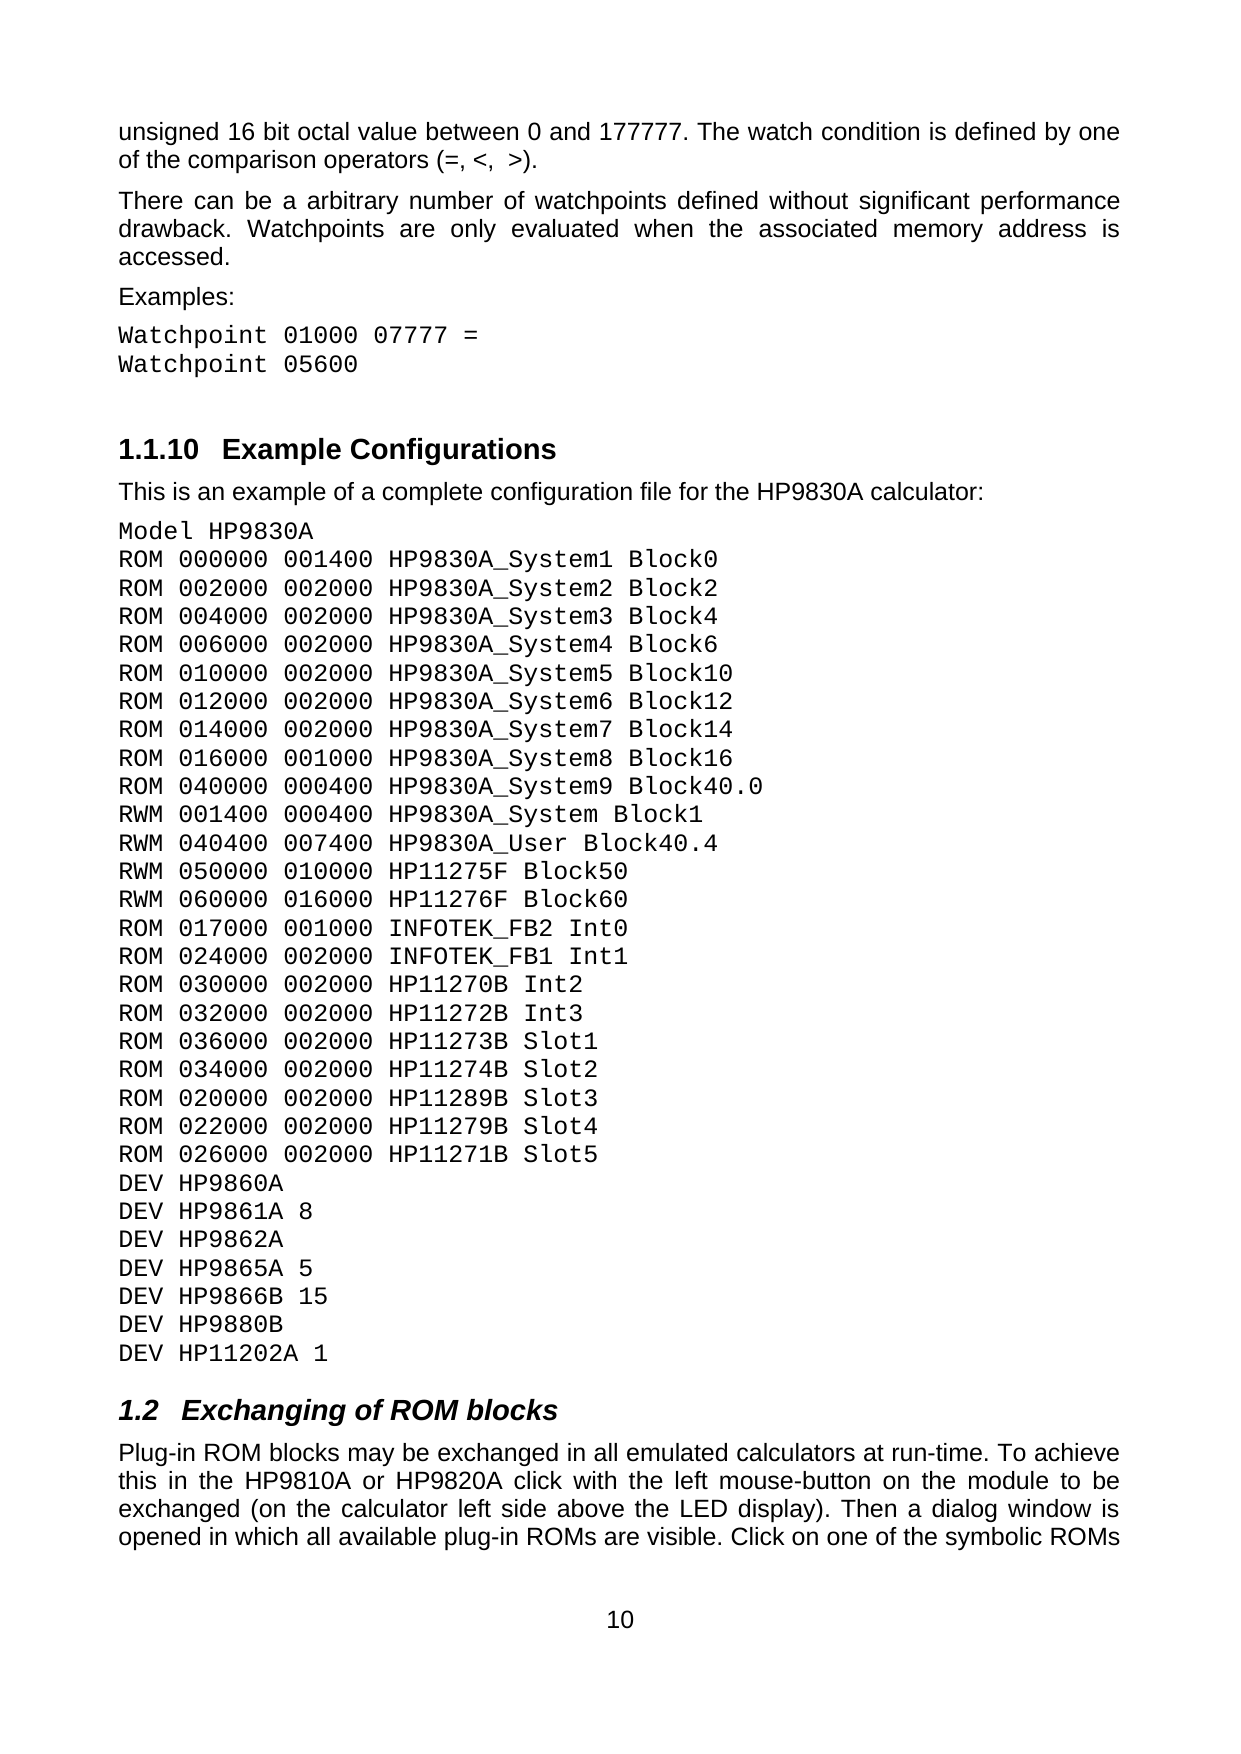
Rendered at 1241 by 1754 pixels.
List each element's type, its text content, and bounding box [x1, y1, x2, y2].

subtitle Exchanging of ROM blocks [118, 1394, 1122, 1426]
text ROM 017000 001000 INFOTEK_FB2 Int0 [118, 915, 1122, 944]
text ROM 004000 002000 HP9830A_System3 Block4 [118, 604, 1122, 632]
text Watchpoint 05600 [118, 351, 1122, 380]
text ROM 020000 002000 HP11289B Slot3 [118, 1085, 1122, 1114]
text This is an example of a complete configuration file for the HP9830A calculator: [118, 478, 1122, 506]
text DEV HP9862A [118, 1227, 1122, 1255]
text Model HP9830A [118, 519, 1122, 547]
text ROM 024000 002000 INFOTEK_FB1 Int1 [118, 944, 1122, 972]
text There can be a arbitrary number of watchpoints defined without significant performance drawback. Watchpoints are only evaluated when the associated memory address is accessed. [118, 186, 1122, 270]
text DEV HP9866B 15 [118, 1284, 1122, 1312]
text DEV HP9861A 8 [118, 1199, 1122, 1227]
text RWM 040400 007400 HP9830A_User Block40.4 [118, 830, 1122, 859]
text Watchpoint 01000 07777 = [118, 323, 1122, 351]
text Examples: [118, 283, 1122, 311]
text ROM 030000 002000 HP11270B Int2 [118, 972, 1122, 1000]
text ROM 032000 002000 HP11272B Int3 [118, 1000, 1122, 1029]
text RWM 050000 010000 HP11275F Block50 [118, 859, 1122, 887]
text ROM 010000 002000 HP9830A_System5 Block10 [118, 660, 1122, 689]
text ROM 036000 002000 HP11273B Slot1 [118, 1029, 1122, 1057]
text ROM 014000 002000 HP9830A_System7 Block14 [118, 717, 1122, 745]
text DEV HP9880B [118, 1312, 1122, 1340]
subtitle Example Configurations [118, 433, 1122, 466]
text unsigned 16 bit octal value between 0 and 177777. The watch condition is defined by one of the comparison operators (=, <, >). [118, 118, 1122, 174]
text DEV HP11202A 1 [118, 1340, 1122, 1369]
text ROM 002000 002000 HP9830A_System2 Block2 [118, 575, 1122, 604]
text ROM 022000 002000 HP11279B Slot4 [118, 1114, 1122, 1142]
text ROM 034000 002000 HP11274B Slot2 [118, 1057, 1122, 1085]
text RWM 001400 000400 HP9830A_System Block1 [118, 802, 1122, 830]
text ROM 006000 002000 HP9830A_System4 Block6 [118, 632, 1122, 660]
text ROM 026000 002000 HP11271B Slot5 [118, 1142, 1122, 1170]
text Plug-in ROM blocks may be exchanged in all emulated calculators at run-time. To achieve this in the HP9810A or HP9820A click with the left mouse-button on the module to be exchanged (on the calculator left side above the LED display). Then a dialog window is opened in which all available plug-in ROMs are visible. Click on one of the symbolic ROMs [118, 1439, 1122, 1550]
text DEV HP9865A 5 [118, 1255, 1122, 1284]
text RWM 060000 016000 HP11276F Block60 [118, 887, 1122, 915]
text ROM 000000 001400 HP9830A_System1 Block0 [118, 547, 1122, 575]
text ROM 012000 002000 HP9830A_System6 Block12 [118, 689, 1122, 717]
text ROM 040000 000400 HP9830A_System9 Block40.0 [118, 774, 1122, 802]
text DEV HP9860A [118, 1170, 1122, 1199]
text ROM 016000 001000 HP9830A_System8 Block16 [118, 745, 1122, 774]
